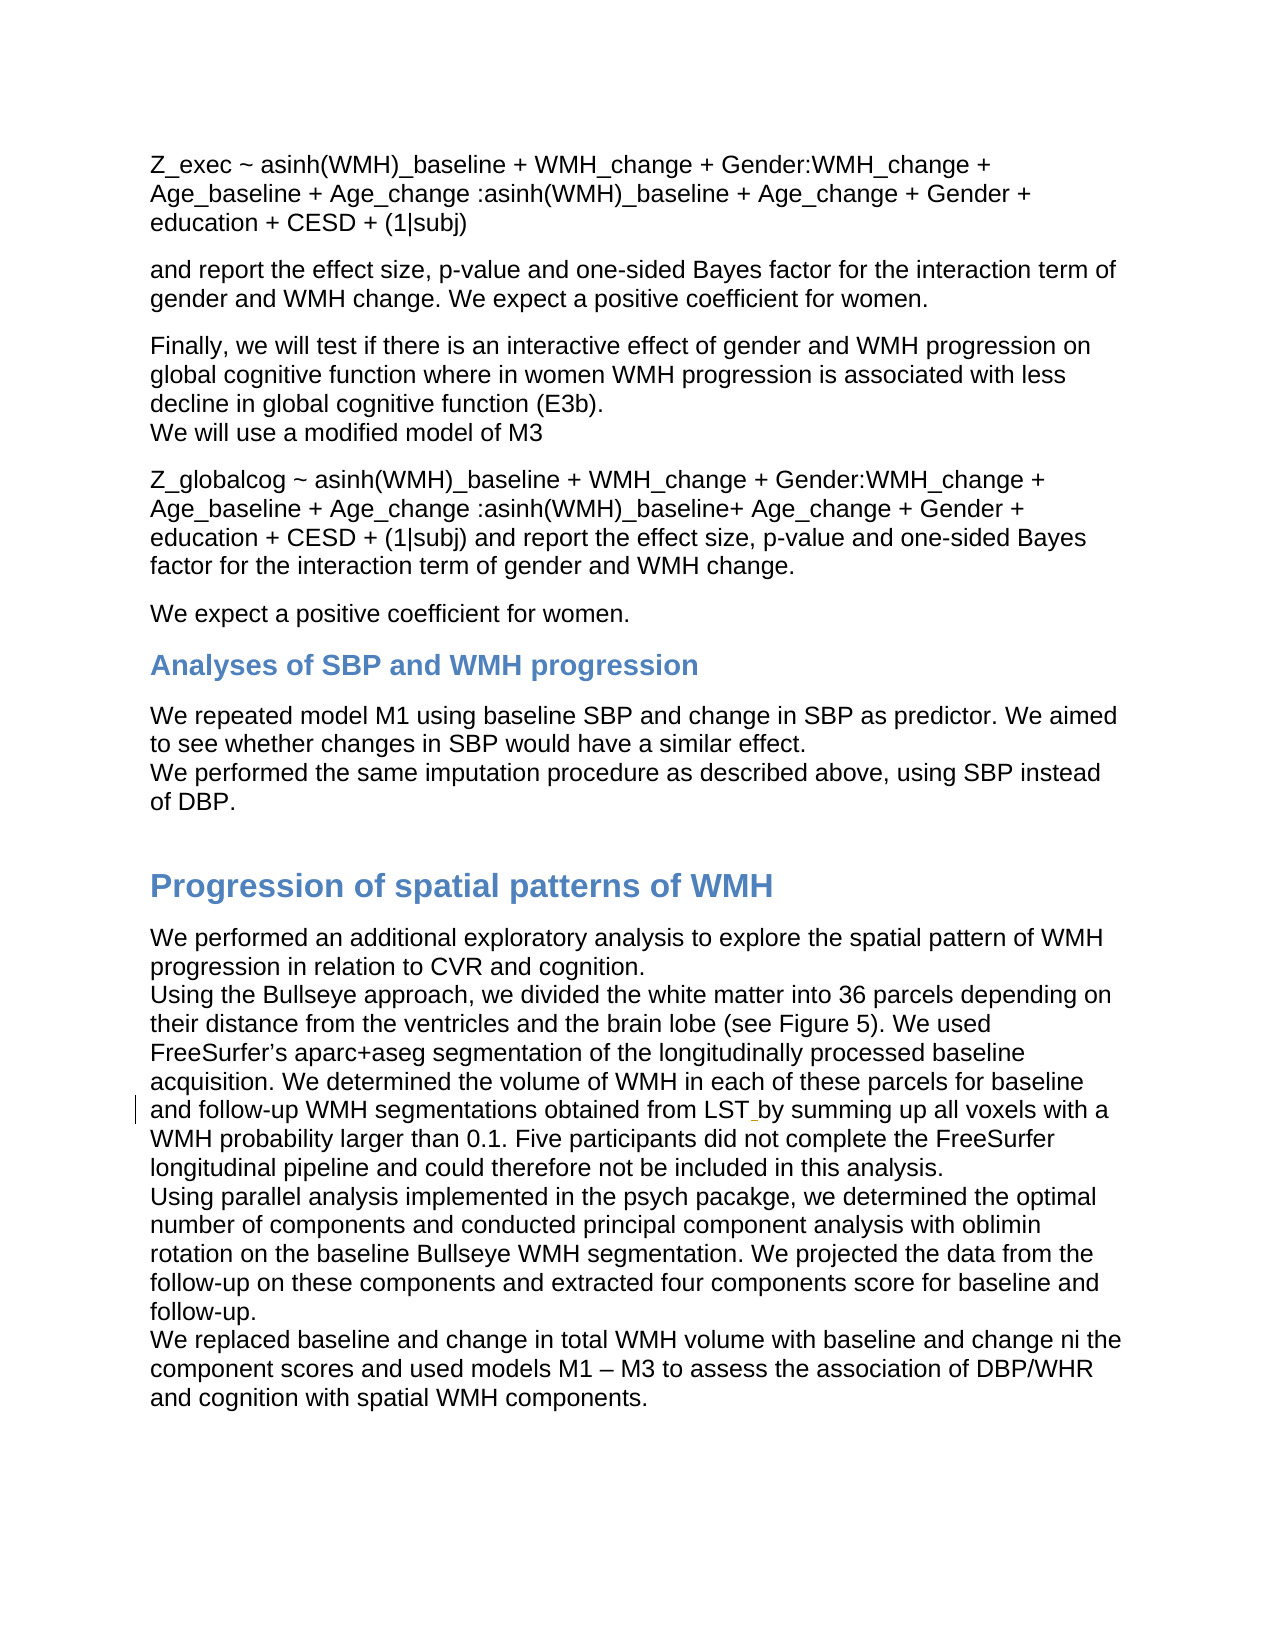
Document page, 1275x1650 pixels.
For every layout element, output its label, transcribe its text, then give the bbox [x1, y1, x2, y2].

text We repeated model M1 using baseline SBP and change in SBP as predictor. We aimed to see whether changes in SBP would have a similar effect. We performed the same imputation procedure as described above, using SBP instead of DBP. [150, 701, 1125, 816]
text We performed an additional exploratory analysis to explore the spatial pattern of WMH progression in relation to CVR and cognition. Using the Bullseye approach, we divided the white matter into 36 parcels depending on their distance from the ventricles and the brain lobe (see Figure 5). We used FreeSurfer’s aparc+aseg segmentation of the longitudinally processed baseline acquisition. We determined the volume of WMH in each of these parcels for baseline and follow-up WMH segmentations obtained from LST by summing up all voxels with a WMH probability larger than 0.1. Five participants did not complete the FreeSurfer longitudinal pipeline and could therefore not be included in this analysis. Using parallel analysis implemented in the psych pacakge, we determined the optimal number of components and conducted principal component analysis with oblimin rotation on the baseline Bullseye WMH segmentation. We projected the data from the follow-up on these components and extracted four components score for baseline and follow-up. We replaced baseline and change in total WMH volume with baseline and change ni the component scores and used models M1 – M3 to assess the association of DBP/WHR and cognition with spatial WMH components. [150, 923, 1125, 1412]
text Z_exec ~ asinh(WMH)_baseline + WMH_change + Gender:WMH_change + Age_baseline + Age_change :asinh(WMH)_baseline + Age_change + Gender + education + CESD + (1|subj) [150, 150, 1125, 236]
subtitle Progression of spatial patterns of WMH [150, 866, 1125, 904]
text and report the effect size, p-value and one-sided Bayes factor for the interaction term of gender and WMH change. We expect a positive coefficient for women. [150, 255, 1125, 312]
text Z_globalcog ~ asinh(WMH)_baseline + WMH_change + Gender:WMH_change + Age_baseline + Age_change :asinh(WMH)_baseline+ Age_change + Gender + education + CESD + (1|subj) and report the effect size, p-value and one-sided Bayes factor for the interaction term of gender and WMH change. [150, 465, 1125, 580]
subtitle Analyses of SBP and WMH progression [150, 648, 1125, 682]
text We expect a positive coefficient for women. [150, 599, 1125, 627]
text Finally, we will test if there is an interactive effect of gender and WMH progression on global cognitive function where in women WMH progression is associated with less decline in global cognitive function (E3b). We will use a modified model of M3 [150, 331, 1125, 446]
